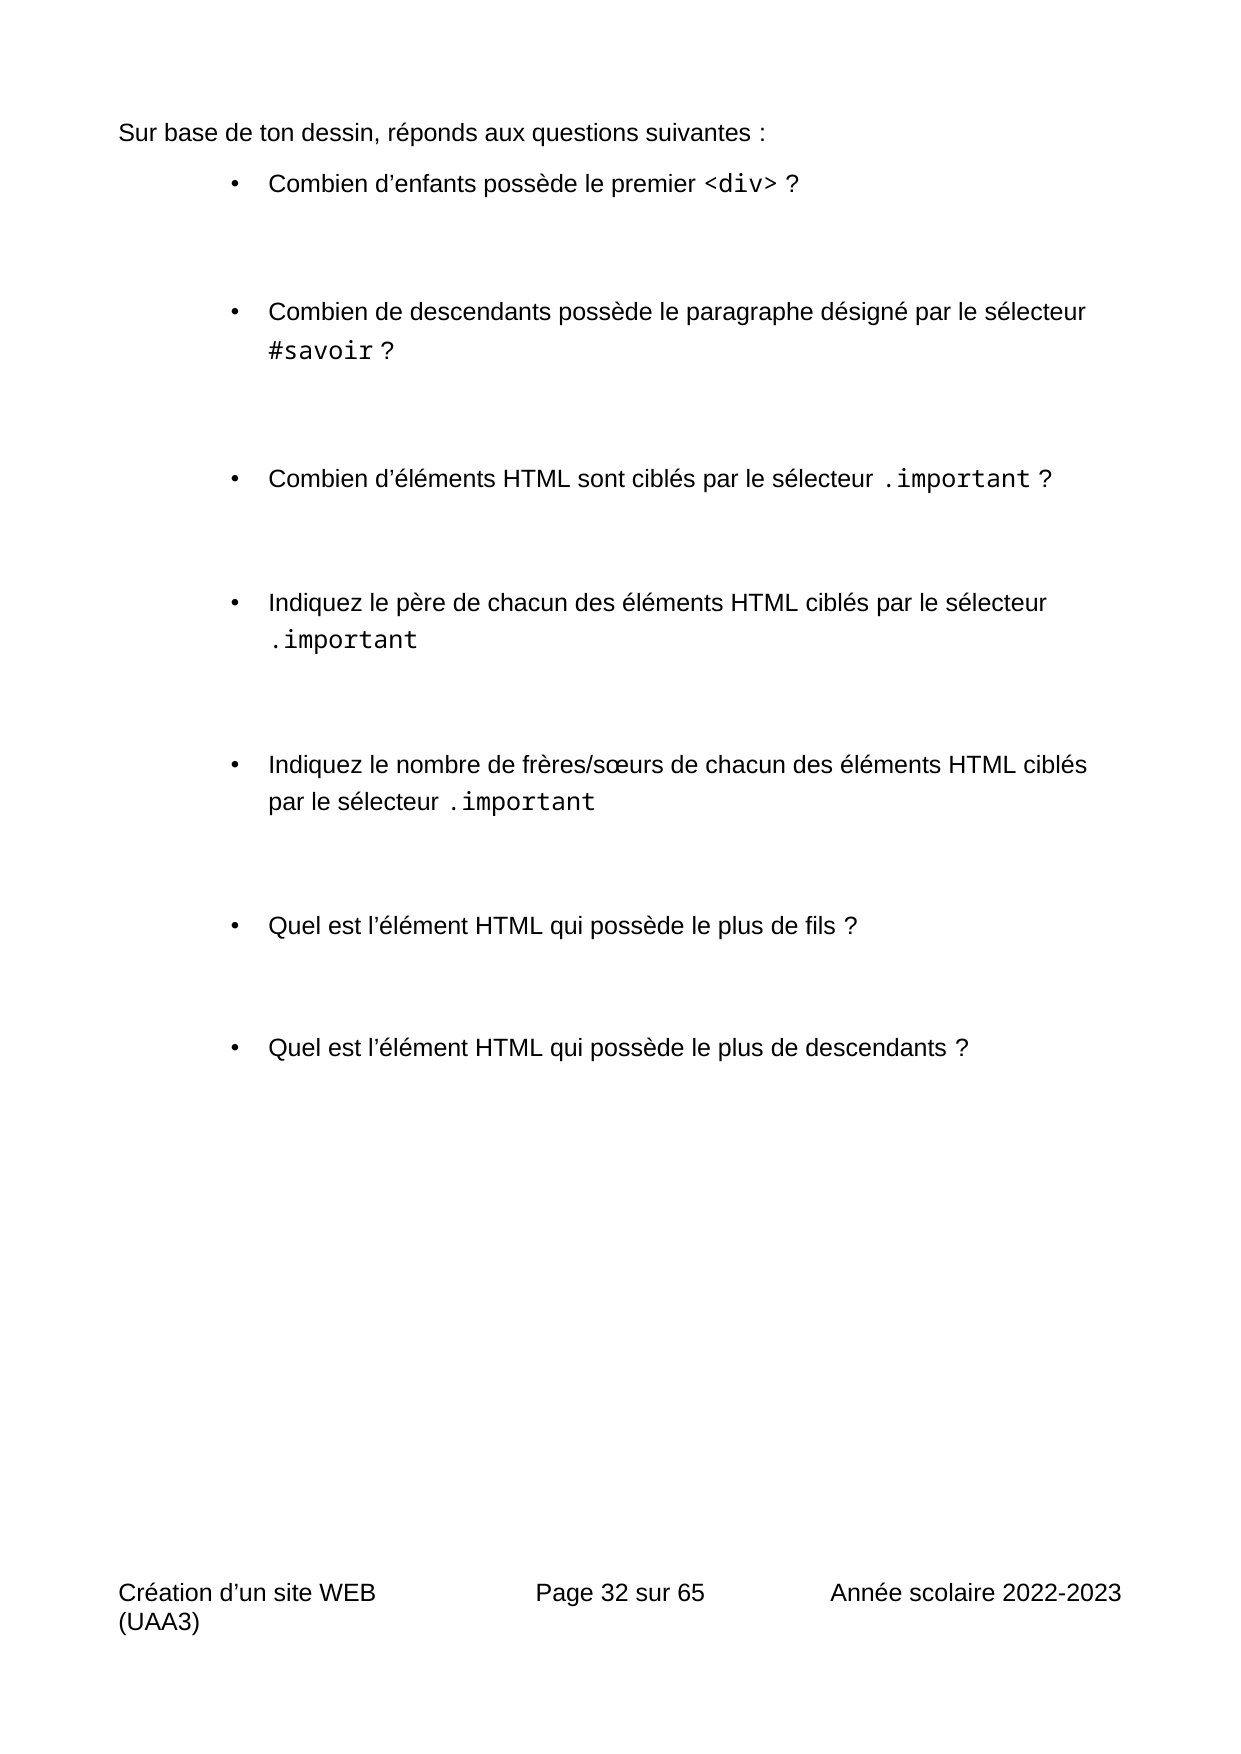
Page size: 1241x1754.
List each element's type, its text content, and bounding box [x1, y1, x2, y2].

text Sur base de ton dessin, réponds aux questions suivantes : [118, 118, 1122, 147]
list Combien d’enfants possède le premier <div> ? [231, 166, 1122, 200]
list Quel est l’élément HTML qui possède le plus de fils ? [231, 911, 1122, 940]
list Combien d’éléments HTML sont ciblés par le sélecteur .important ? [231, 460, 1122, 494]
list Quel est l’élément HTML qui possède le plus de descendants ? [231, 1033, 1122, 1062]
list Indiquez le nombre de frères/sœurs de chacun des éléments HTML ciblés par le sélecteur .important [231, 750, 1122, 818]
list Combien de descendants possède le paragraphe désigné par le sélecteur #savoir ? [231, 293, 1122, 367]
list Indiquez le père de chacun des éléments HTML ciblés par le sélecteur .important [231, 588, 1122, 656]
